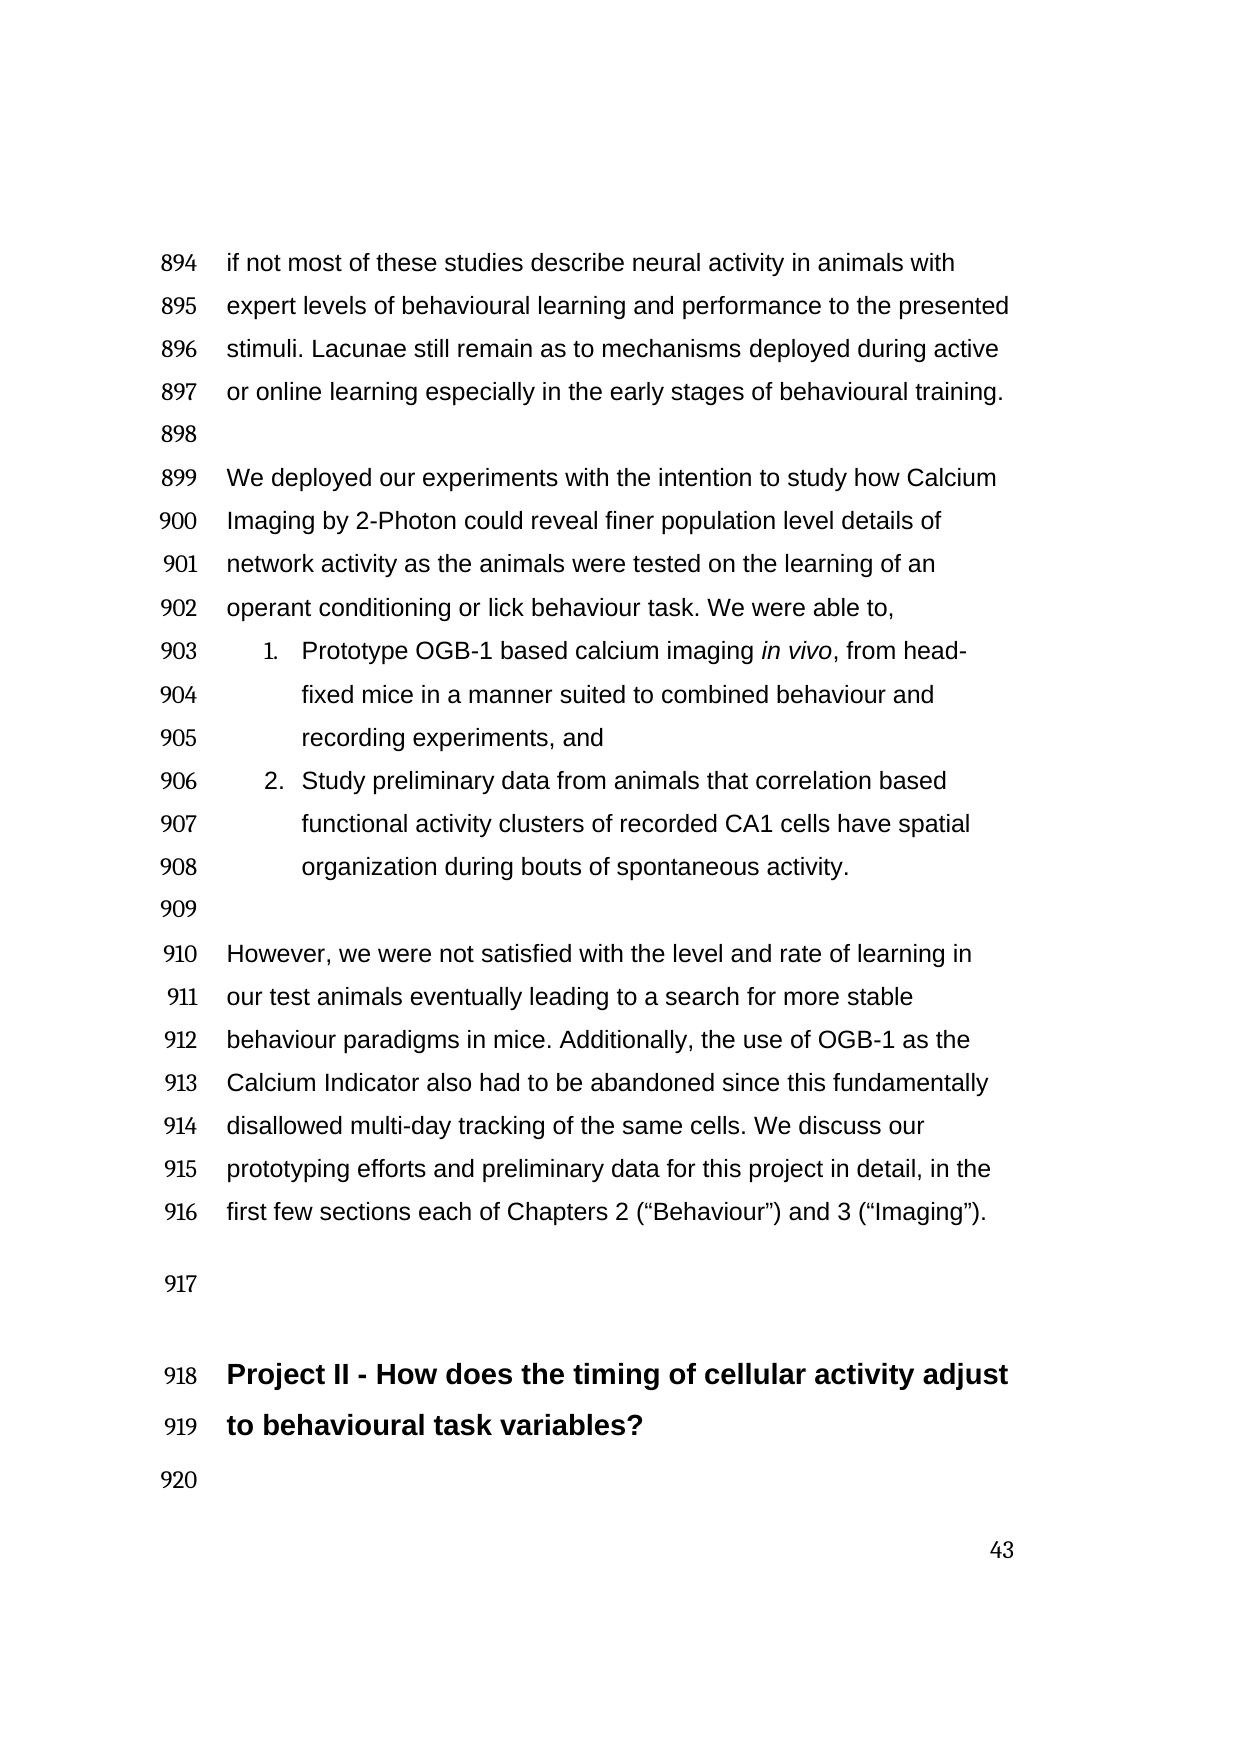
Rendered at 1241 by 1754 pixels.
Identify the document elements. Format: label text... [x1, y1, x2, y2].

subtitle Project II - How does the timing of cellular activity adjust to behavioural task variables? [226, 1357, 1014, 1441]
text However, we were not satisfied with the level and rate of learning in our test animals eventually leading to a search for more stable behaviour paradigms in mice. Additionally, the use of OGB-1 as the Calcium Indicator also had to be abandoned since this fundamentally disallowed multi-day tracking of the same cells. We discuss our prototyping efforts and preliminary data for this project in detail, in the first few sections each of Chapters 2 (“Behaviour”) and 3 (“Imaging”). [226, 938, 1014, 1226]
list Prototype OGB-1 based calcium imaging in vivo, from head-fixed mice in a manner suited to combined behaviour and recording experiments, and [264, 636, 1014, 752]
text We deployed our experiments with the intention to study how Calcium Imaging by 2-Photon could reveal finer population level details of network activity as the animals were tested on the learning of an operant conditioning or lick behaviour task. We were able to, [226, 463, 1014, 621]
list Study preliminary data from animals that correlation based functional activity clusters of recorded CA1 cells have spatial organization during bouts of spontaneous activity. [264, 766, 1014, 881]
text if not most of these studies describe neural activity in animals with expert levels of behavioural learning and performance to the presented stimuli. Lacunae still remain as to mechanisms deployed during active or online learning especially in the early stages of behavioural training. [226, 248, 1014, 406]
